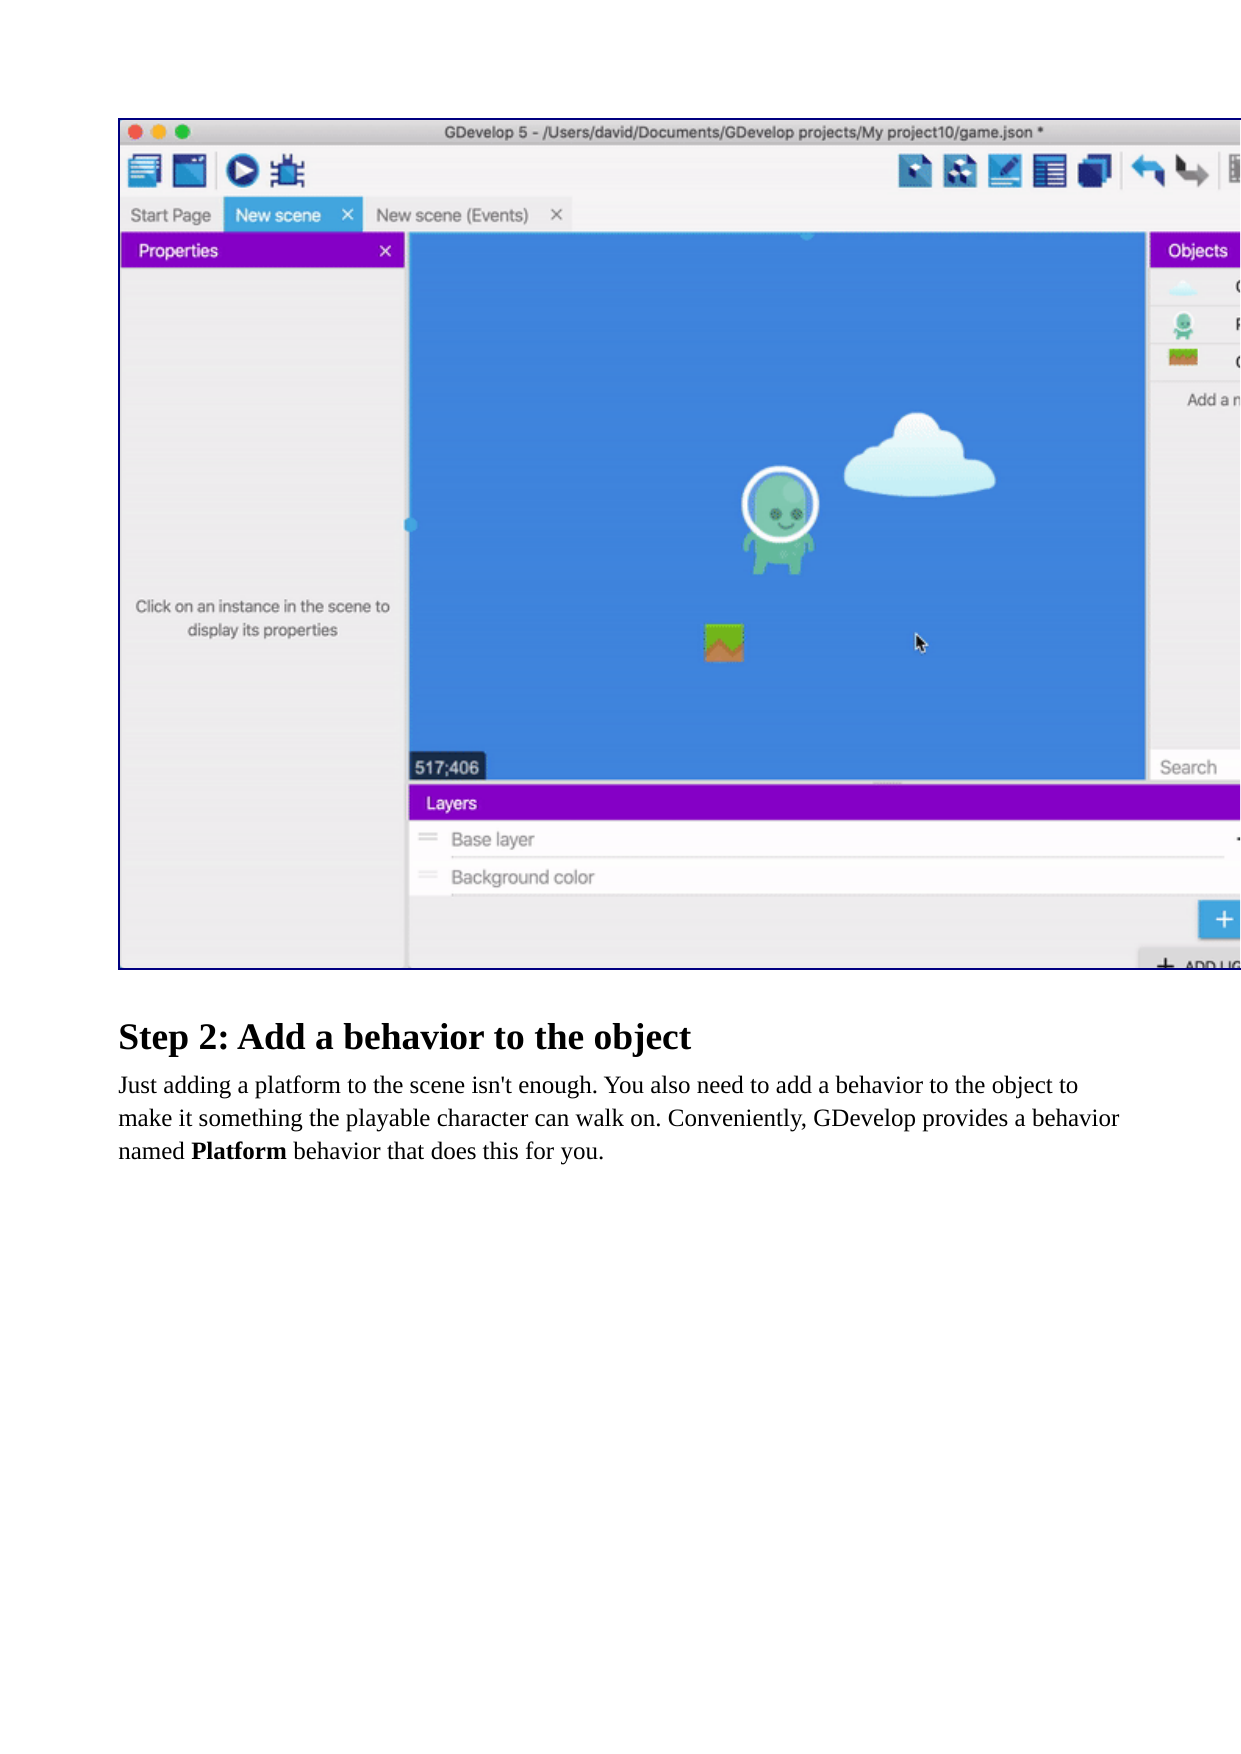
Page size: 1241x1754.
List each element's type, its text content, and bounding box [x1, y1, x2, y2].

picture [120, 120, 1241, 968]
subtitle Step 2: Add a behavior to the object [118, 1015, 1122, 1058]
text Just adding a platform to the scene isn't enough. You also need to add a behavior to the object to make it something the playable character can walk on. Conveniently, GDevelop provides a behavior named Platform behavior that does this for you. [118, 1070, 1122, 1165]
